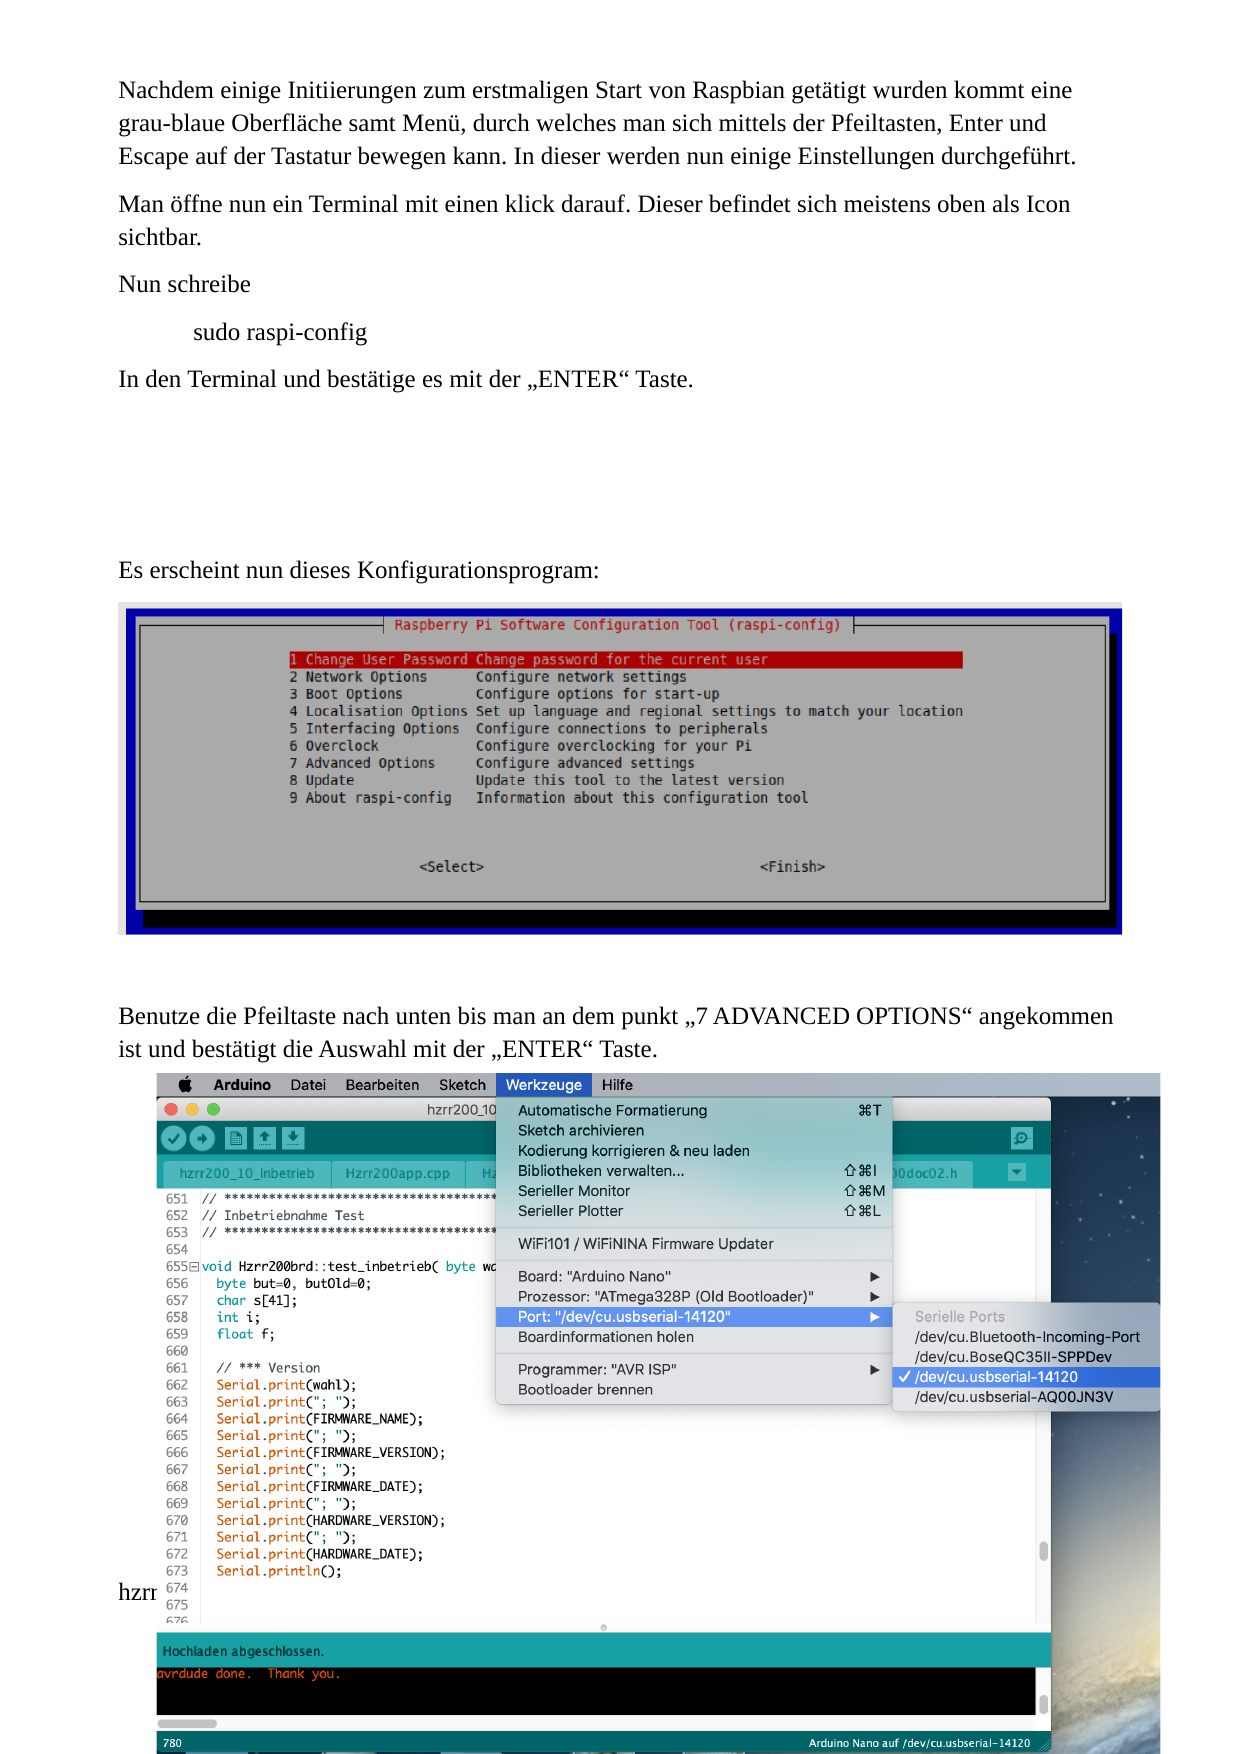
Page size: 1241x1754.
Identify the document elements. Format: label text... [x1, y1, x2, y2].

text sudo raspi-config [118, 317, 1122, 346]
text Es erscheint nun dieses Konfigurationsprogram: [118, 555, 1122, 584]
text Benutze die Pfeiltaste nach unten bis man an dem punkt „7 ADVANCED OPTIONS“ angekommen ist und bestätigt die Auswahl mit der „ENTER“ Taste. [118, 1001, 1122, 1062]
text Nun schreibe [118, 269, 1122, 298]
text Nachdem einige Initiierungen zum erstmaligen Start von Raspbian getätigt wurden kommt eine grau-blaue Oberfläche samt Menü, durch welches man sich mittels der Pfeiltasten, Enter und Escape auf der Tastatur bewegen kann. In dieser werden nun einige Einstellungen durchgeführt. [118, 75, 1122, 170]
text Man öffne nun ein Terminal mit einen klick darauf. Dieser befindet sich meistens oben als Icon sichtbar. [118, 189, 1122, 250]
text In den Terminal und bestätige es mit der „ENTER“ Taste. [118, 364, 1122, 393]
